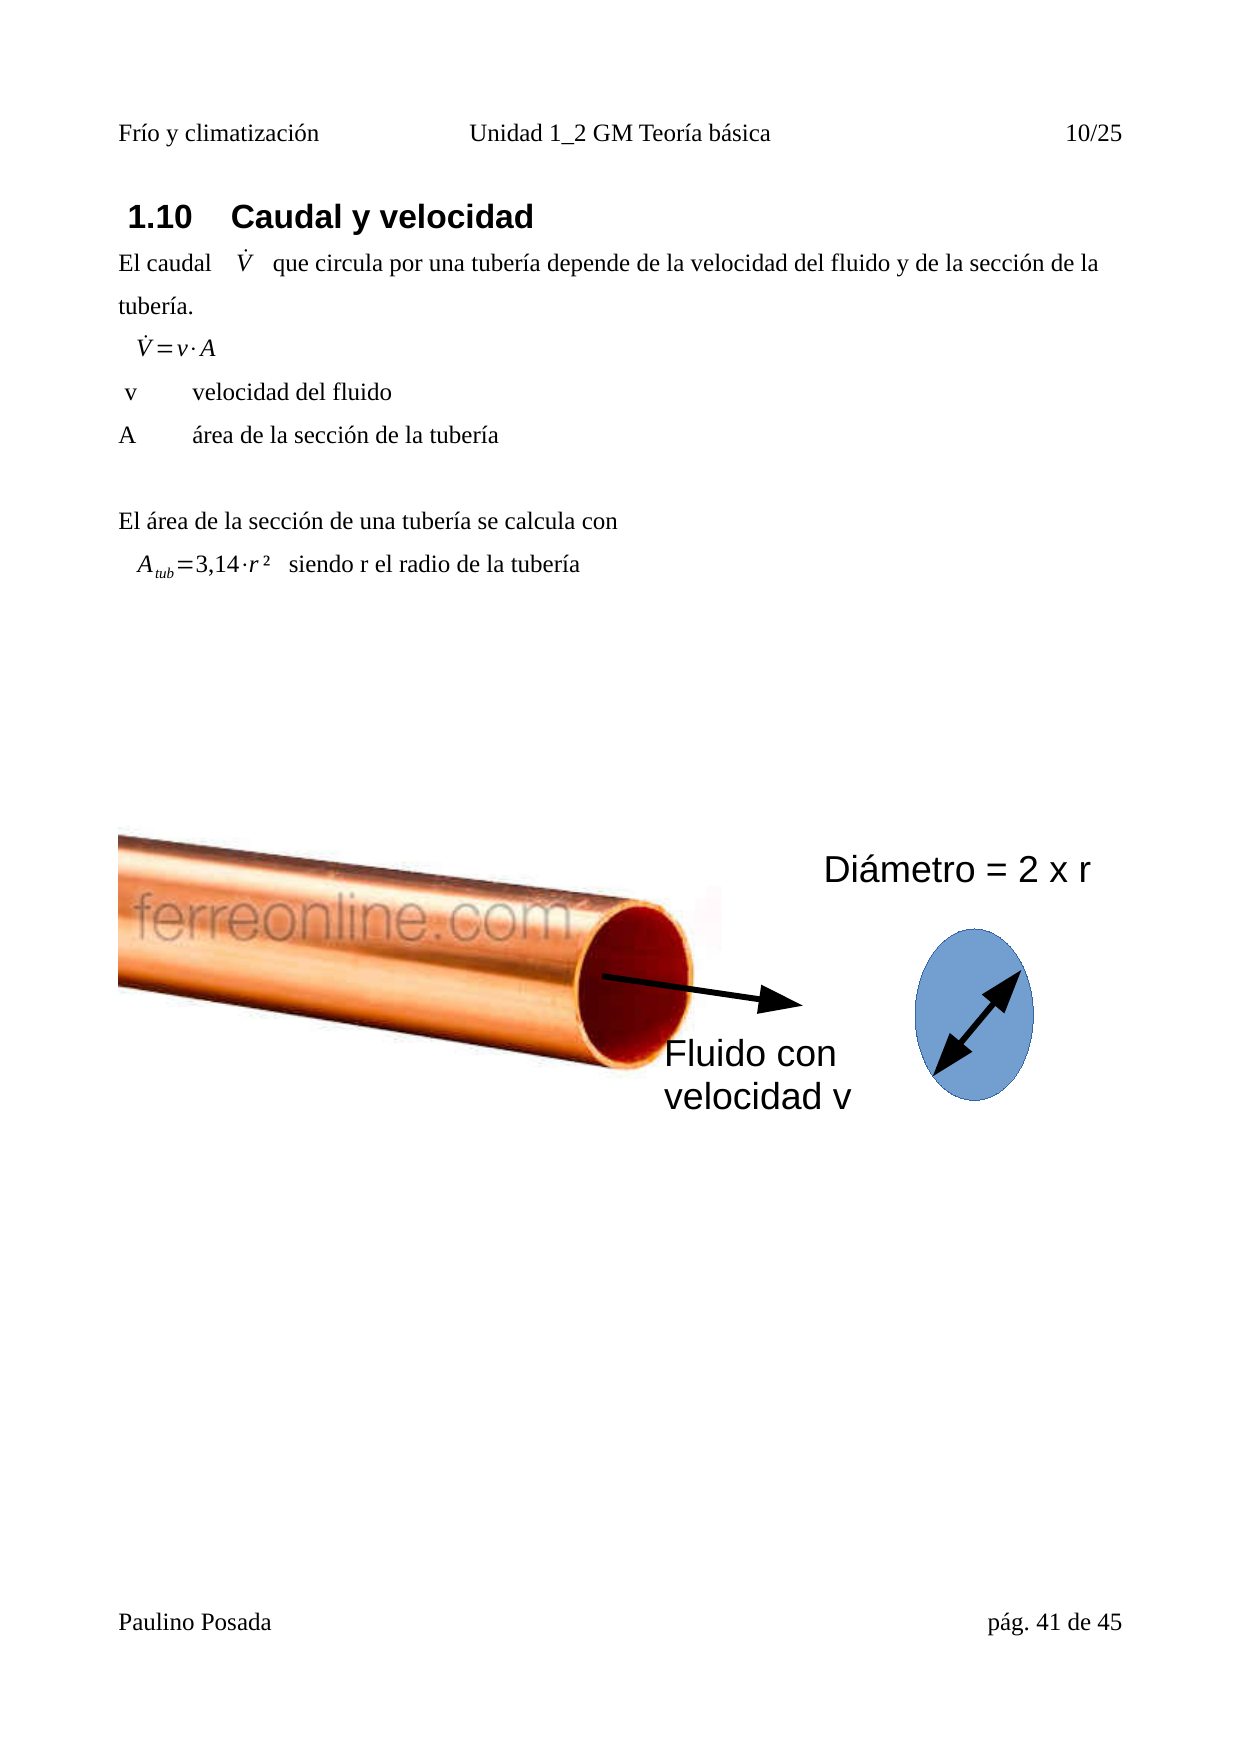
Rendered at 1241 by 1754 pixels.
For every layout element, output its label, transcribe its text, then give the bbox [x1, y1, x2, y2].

text El área de la sección de una tubería se calcula con [118, 506, 1122, 535]
text A área de la sección de la tubería [118, 420, 1122, 449]
picture [118, 814, 722, 1096]
picture [687, 1091, 697, 1096]
subtitle Caudal y velocidad [118, 197, 1122, 236]
text El caudal que circula por una tubería depende de la velocidad del fluido y de la sección de la tubería. [118, 248, 1122, 320]
text v velocidad del fluido [118, 377, 1122, 406]
text siendo r el radio de la tubería [118, 549, 1122, 582]
